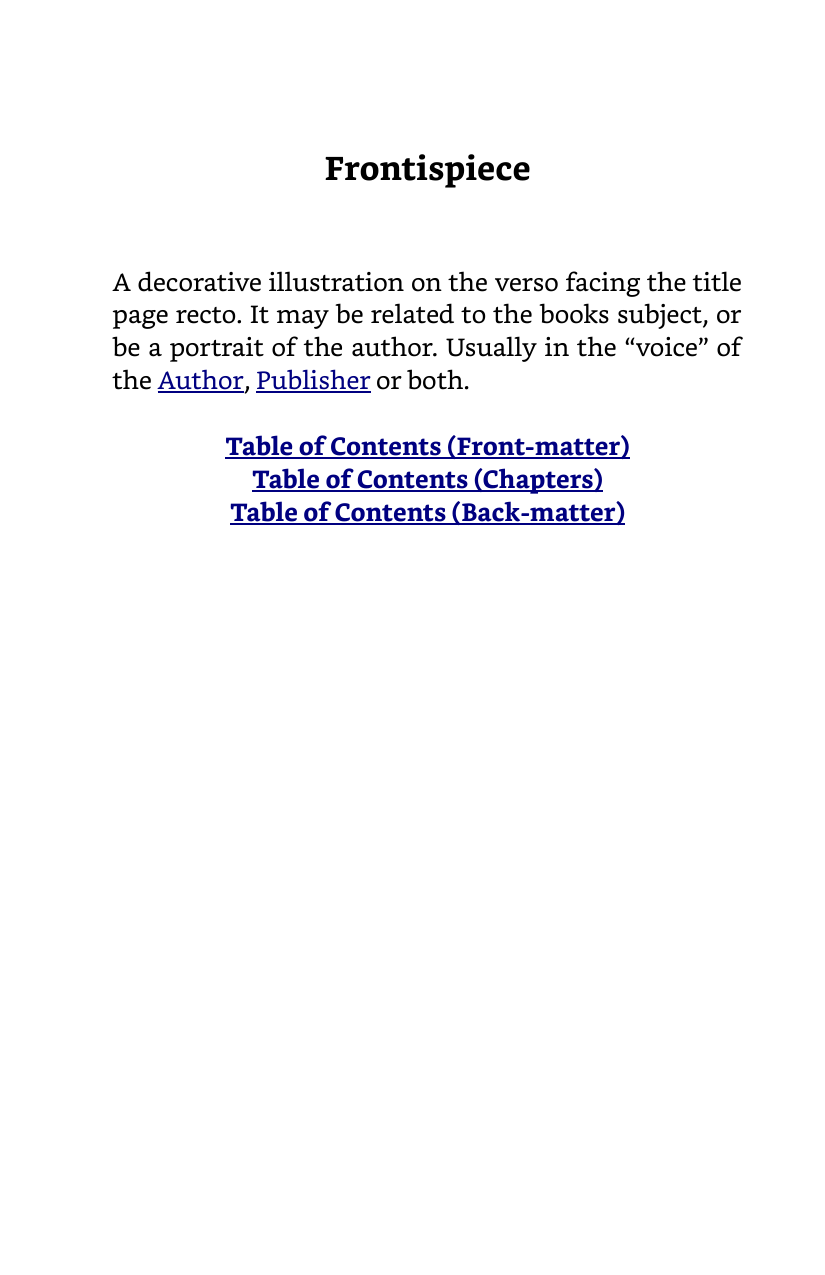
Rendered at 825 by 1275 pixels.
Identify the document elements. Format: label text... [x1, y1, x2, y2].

subtitle Frontispiece [112, 146, 742, 189]
text A decorative illustration on the verso facing the title page recto. It may be related to the books subject, or be a portrait of the author. Usually in the “voice” of the Author, Publisher or both. [112, 264, 742, 396]
text Table of Contents (Chapters) [112, 462, 742, 495]
text Table of Contents (Back-matter) [112, 495, 742, 528]
text Table of Contents (Front-matter) [112, 429, 742, 462]
